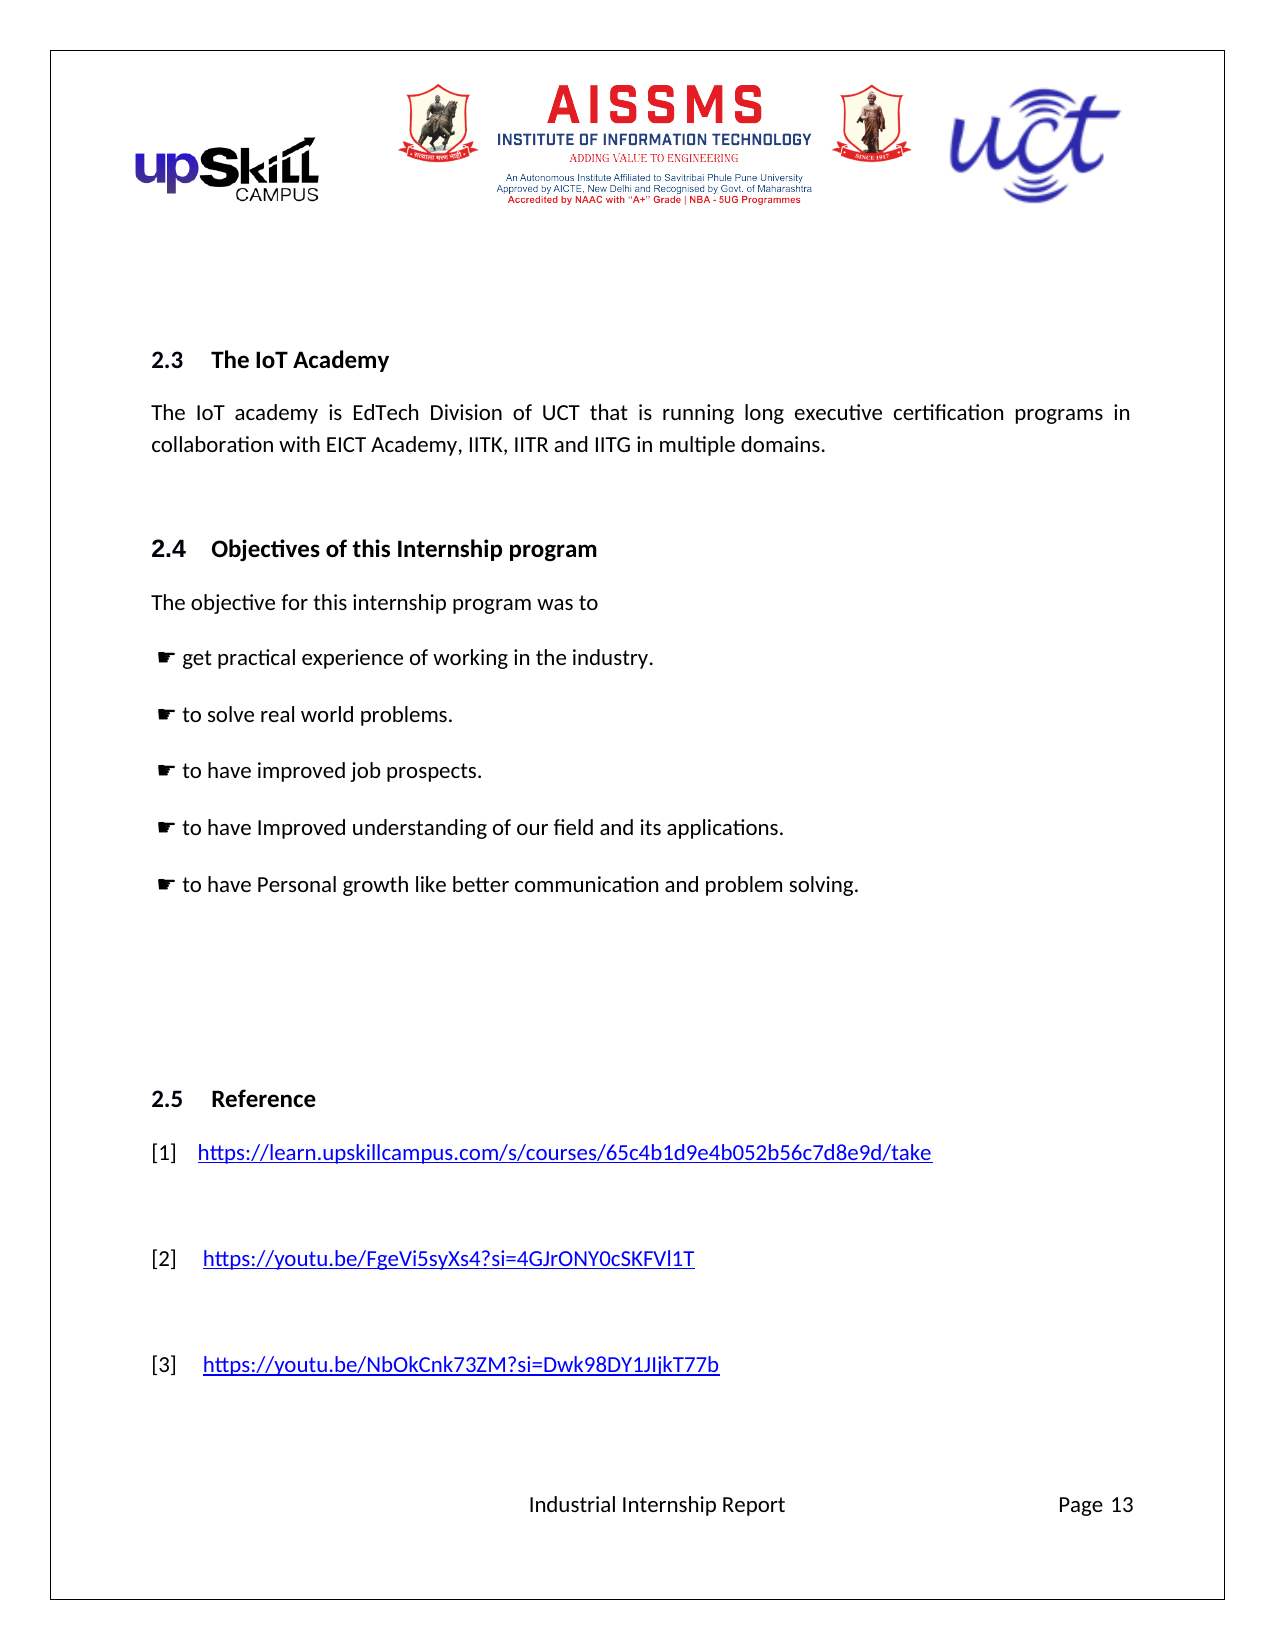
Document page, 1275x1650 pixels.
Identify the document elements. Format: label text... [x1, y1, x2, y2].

text [2] https://youtu.be/FgeVi5syXs4?si=4GJrONY0cSKFVl1T [151, 1244, 1133, 1272]
picture [391, 79, 915, 205]
picture [947, 79, 1127, 205]
text ☛ get practical experience of working in the industry. [151, 641, 1133, 672]
subtitle Reference [151, 1088, 1133, 1113]
subtitle The IoT Academy [151, 348, 1133, 373]
text ☛ to solve real world problems. [151, 697, 1133, 729]
text The IoT academy is EdTech Division of UCT that is running long executive certification programs in collaboration with EICT Academy, IITK, IITR and IITG in multiple domains. [151, 398, 1133, 458]
subtitle Objectives of this Internship program [151, 538, 1133, 563]
text ☛ to have improved job prospects. [151, 754, 1133, 786]
text The objective for this internship program was to [151, 588, 1133, 616]
text ☛ to have Improved understanding of our field and its applications. [151, 811, 1133, 842]
text ☛ to have Personal growth like better communication and problem solving. [151, 868, 1133, 899]
text [1] https://learn.upskillcampus.com/s/courses/65c4b1d9e4b052b56c7d8e9d/take [151, 1138, 1133, 1166]
picture [104, 124, 350, 205]
text [3] https://youtu.be/NbOkCnk73ZM?si=Dwk98DY1JIjkT77b [151, 1350, 1133, 1378]
